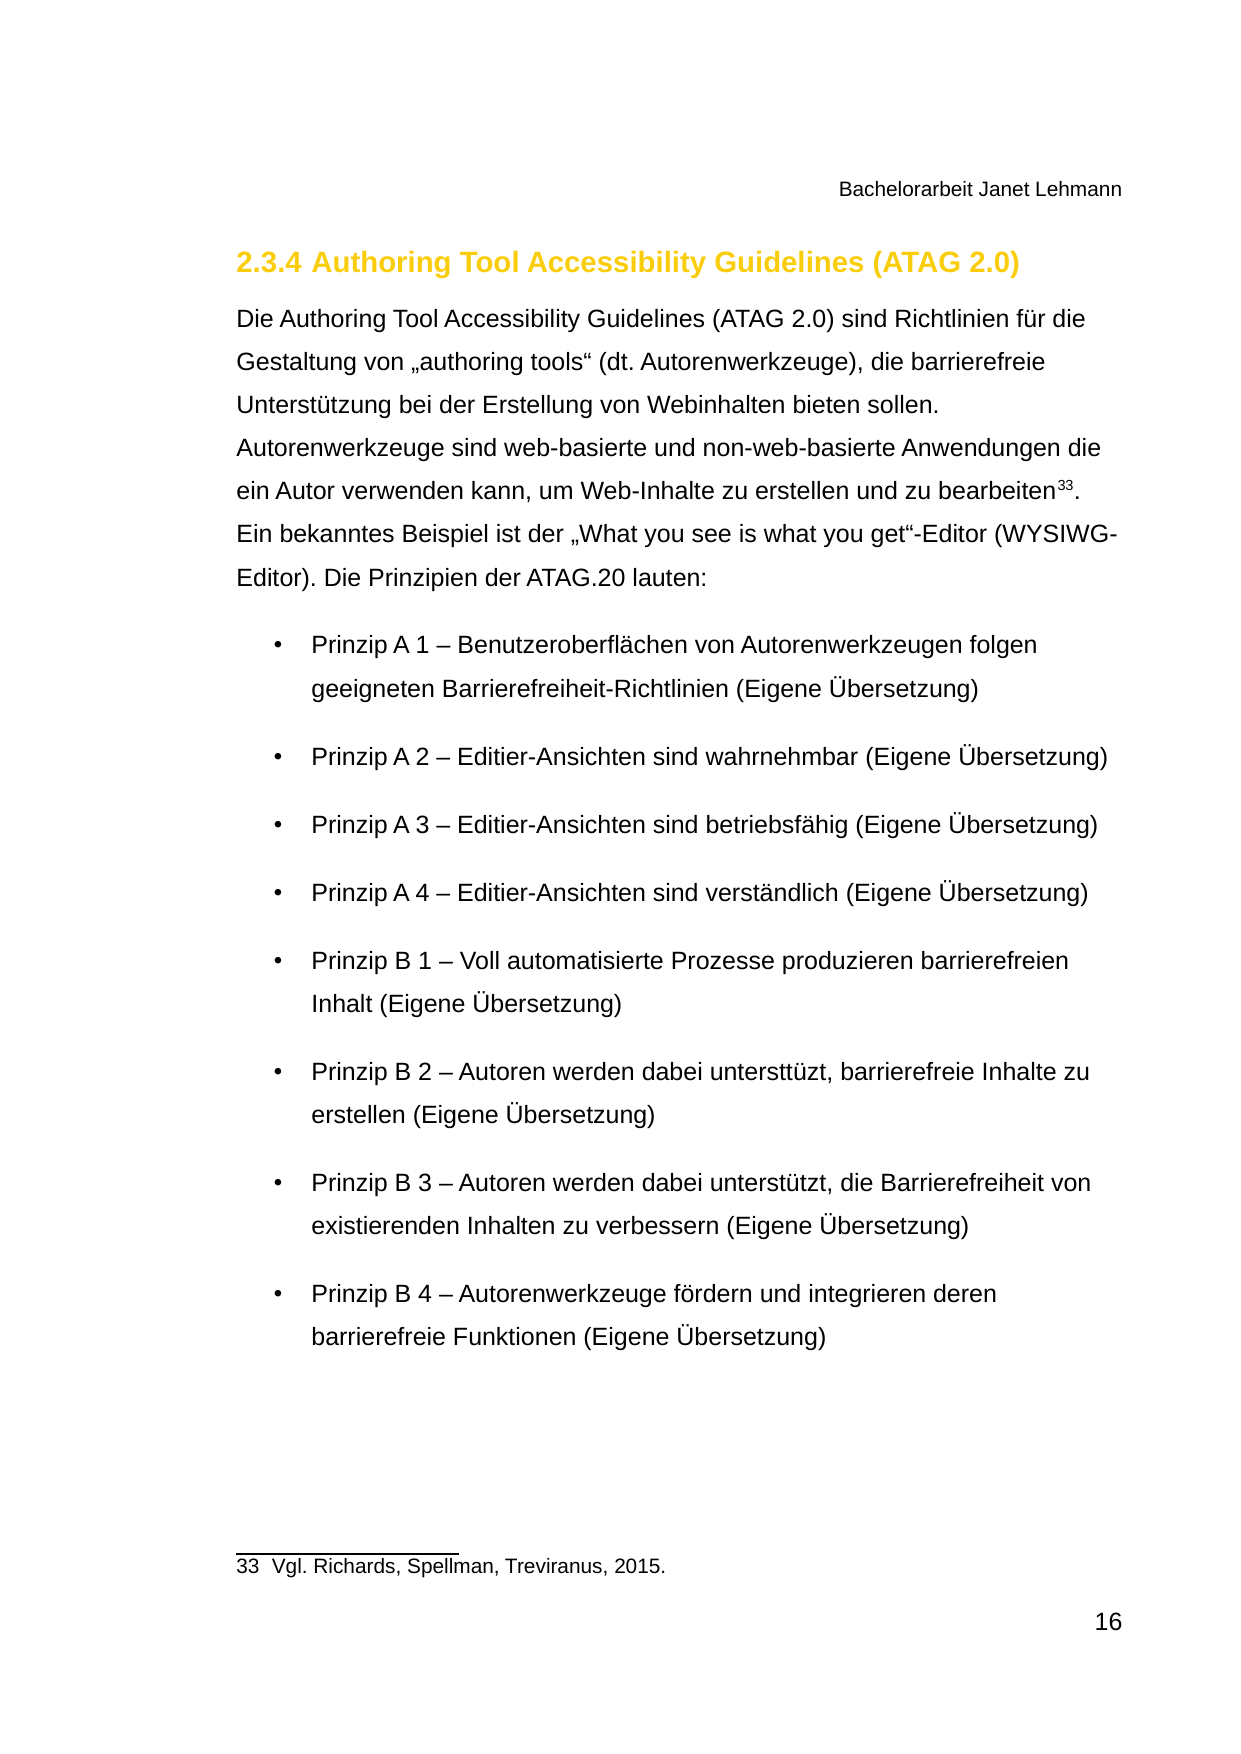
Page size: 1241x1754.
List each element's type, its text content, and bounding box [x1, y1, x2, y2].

list Prinzip B 4 – Autorenwerkzeuge fördern und integrieren deren barrierefreie Funktionen (Eigene Übersetzung) [274, 1279, 1122, 1351]
list Prinzip B 2 – Autoren werden dabei untersttüzt, barrierefreie Inhalte zu erstellen (Eigene Übersetzung) [274, 1057, 1122, 1129]
subtitle Authoring Tool Accessibility Guidelines (ATAG 2.0) [236, 245, 1122, 279]
list Prinzip A 2 – Editier-Ansichten sind wahrnehmbar (Eigene Übersetzung) [274, 742, 1122, 771]
list Prinzip A 4 – Editier-Ansichten sind verständlich (Eigene Übersetzung) [274, 878, 1122, 907]
text Vgl. Richards, Spellman, Treviranus, 2015. [236, 1554, 1122, 1578]
list Prinzip B 1 – Voll automatisierte Prozesse produzieren barrierefreien Inhalt (Eigene Übersetzung) [274, 946, 1122, 1018]
list Prinzip A 3 – Editier-Ansichten sind betriebsfähig (Eigene Übersetzung) [274, 810, 1122, 838]
text Die Authoring Tool Accessibility Guidelines (ATAG 2.0) sind Richtlinien für die Gestaltung von „authoring tools“ (dt. Autorenwerkzeuge), die barrierefreie Unterstützung bei der Erstellung von Webinhalten bieten sollen. Autorenwerkzeuge sind web-basierte und non-web-basierte Anwendungen die ein Autor verwenden kann, um Web-Inhalte zu erstellen und zu bearbeiten. Ein bekanntes Beispiel ist der „What you see is what you get“-Editor (WYSIWG-Editor). Die Prinzipien der ATAG.20 lauten: [236, 304, 1122, 591]
list Prinzip A 1 – Benutzeroberflächen von Autorenwerkzeugen folgen geeigneten Barrierefreiheit-Richtlinien (Eigene Übersetzung) [274, 631, 1122, 702]
list Prinzip B 3 – Autoren werden dabei unterstützt, die Barrierefreiheit von existierenden Inhalten zu verbessern (Eigene Übersetzung) [274, 1168, 1122, 1240]
